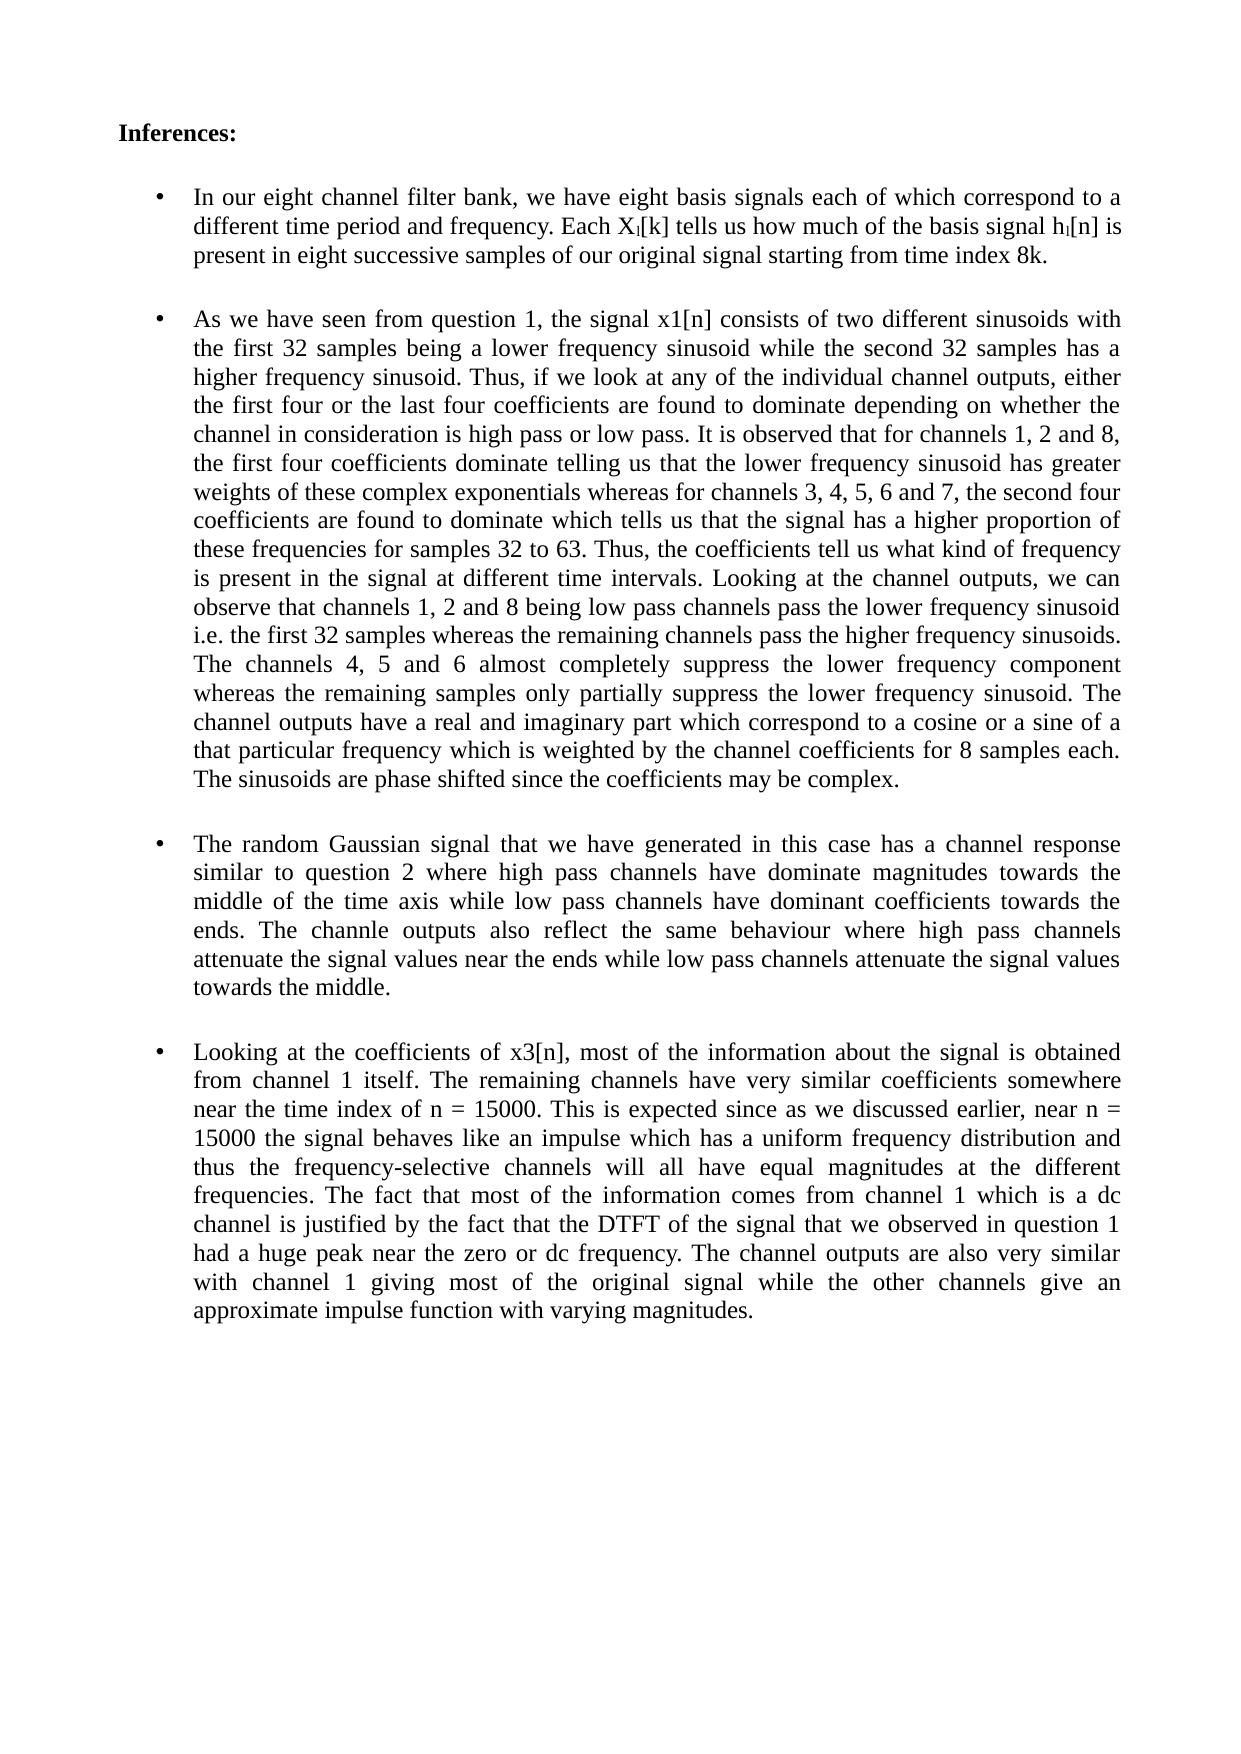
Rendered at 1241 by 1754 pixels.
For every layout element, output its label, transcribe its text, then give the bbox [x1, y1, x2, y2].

text Inferences: [118, 118, 1122, 147]
list In our eight channel filter bank, we have eight basis signals each of which correspond to a different time period and frequency. Each Xl[k] tells us how much of the basis signal hl[n] is present in eight successive samples of our original signal starting from time index 8k. [156, 182, 1122, 269]
list Looking at the coefficients of x3[n], most of the information about the signal is obtained from channel 1 itself. The remaining channels have very similar coefficients somewhere near the time index of n = 15000. This is expected since as we discussed earlier, near n = 15000 the signal behaves like an impulse which has a uniform frequency distribution and thus the frequency-selective channels will all have equal magnitudes at the different frequencies. The fact that most of the information comes from channel 1 which is a dc channel is justified by the fact that the DTFT of the signal that we observed in question 1 had a huge peak near the zero or dc frequency. The channel outputs are also very similar with channel 1 giving most of the original signal while the other channels give an approximate impulse function with varying magnitudes. [156, 1037, 1122, 1324]
list The random Gaussian signal that we have generated in this case has a channel response similar to question 2 where high pass channels have dominate magnitudes towards the middle of the time axis while low pass channels have dominant coefficients towards the ends. The channle outputs also reflect the same behaviour where high pass channels attenuate the signal values near the ends while low pass channels attenuate the signal values towards the middle. [156, 829, 1122, 1001]
list As we have seen from question 1, the signal x1[n] consists of two different sinusoids with the first 32 samples being a lower frequency sinusoid while the second 32 samples has a higher frequency sinusoid. Thus, if we look at any of the individual channel outputs, either the first four or the last four coefficients are found to dominate depending on whether the channel in consideration is high pass or low pass. It is observed that for channels 1, 2 and 8, the first four coefficients dominate telling us that the lower frequency sinusoid has greater weights of these complex exponentials whereas for channels 3, 4, 5, 6 and 7, the second four coefficients are found to dominate which tells us that the signal has a higher proportion of these frequencies for samples 32 to 63. Thus, the coefficients tell us what kind of frequency is present in the signal at different time intervals. Looking at the channel outputs, we can observe that channels 1, 2 and 8 being low pass channels pass the lower frequency sinusoid i.e. the first 32 samples whereas the remaining channels pass the higher frequency sinusoids. The channels 4, 5 and 6 almost completely suppress the lower frequency component whereas the remaining samples only partially suppress the lower frequency sinusoid. The channel outputs have a real and imaginary part which correspond to a cosine or a sine of a that particular frequency which is weighted by the channel coefficients for 8 samples each. The sinusoids are phase shifted since the coefficients may be complex. [156, 304, 1122, 793]
